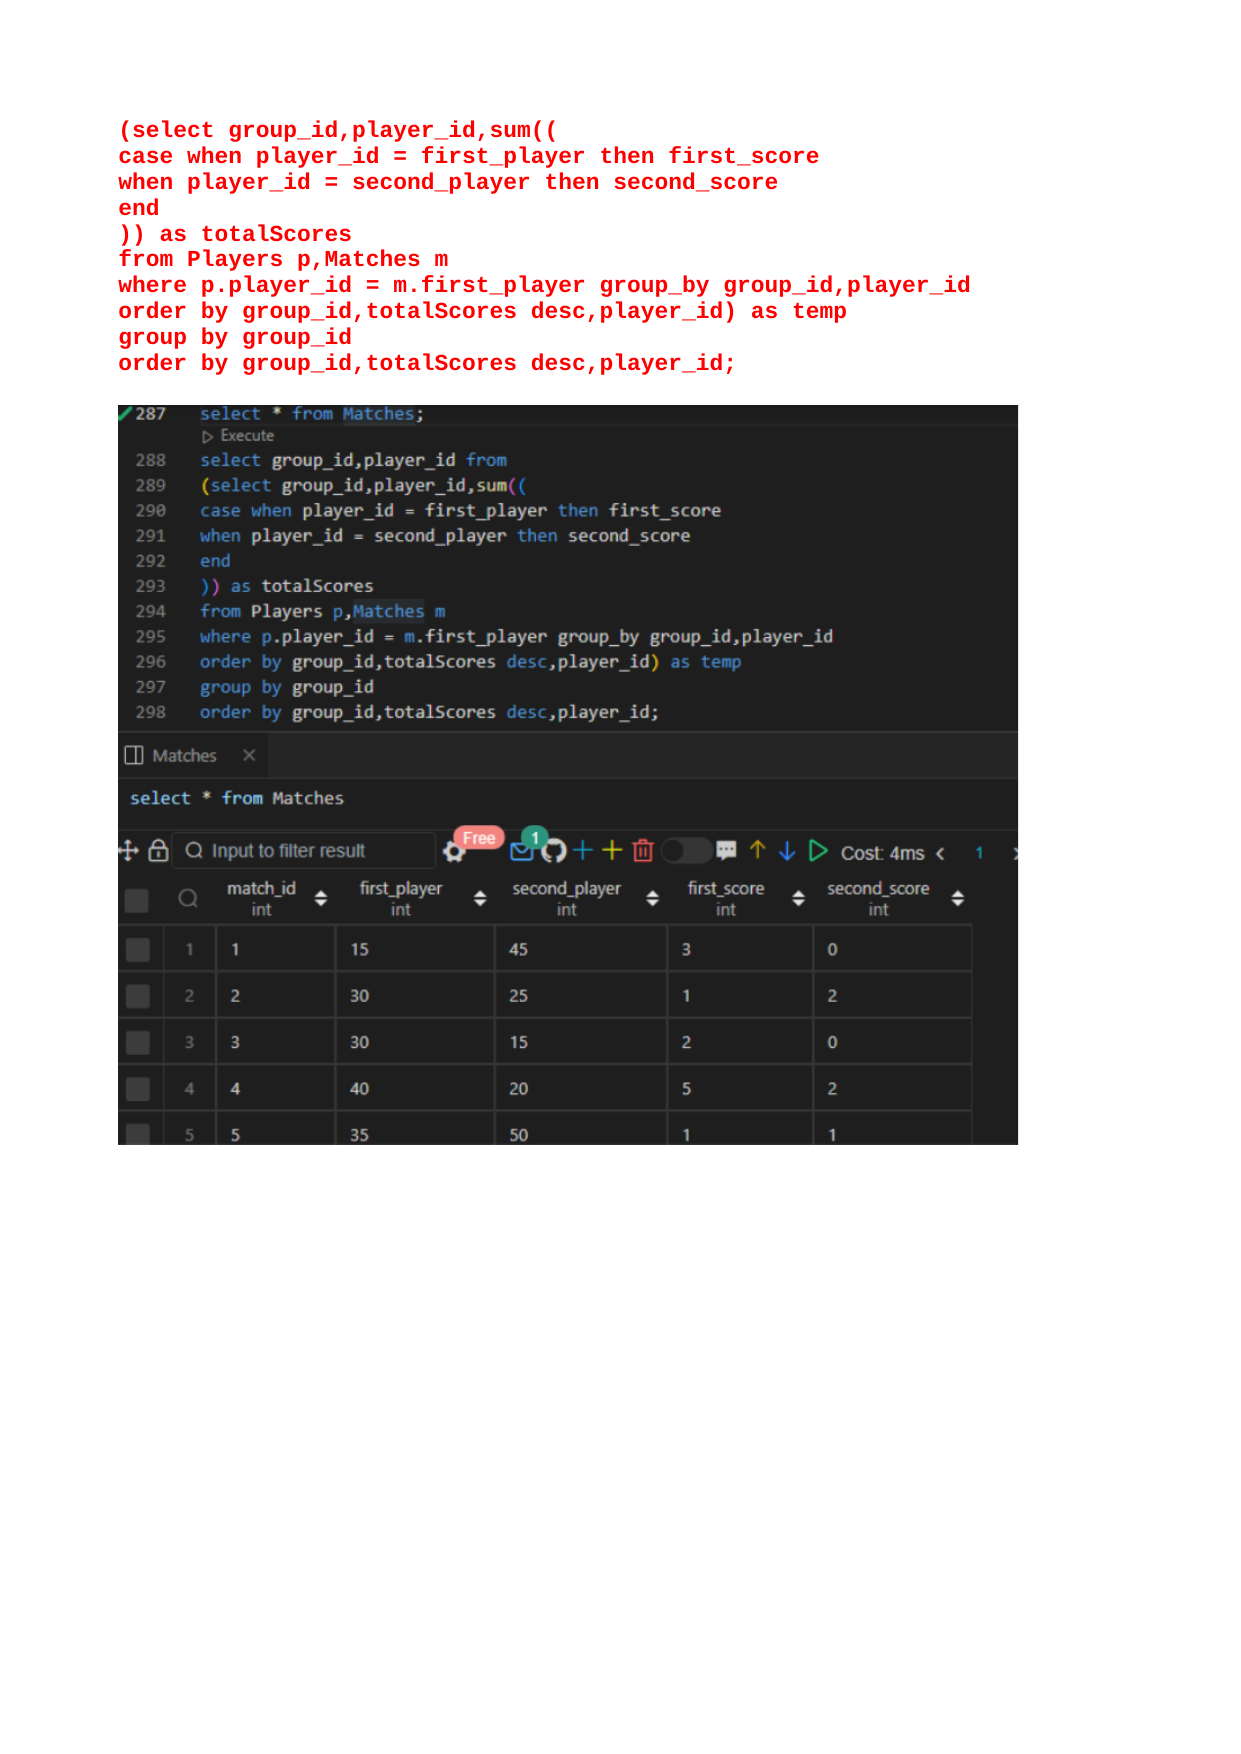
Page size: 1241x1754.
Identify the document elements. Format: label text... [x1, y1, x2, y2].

text (select group_id,player_id,sum(( [118, 118, 1122, 144]
text )) as totalScores [118, 222, 1122, 248]
text where p.player_id = m.first_player group_by group_id,player_id [118, 274, 1122, 300]
text group by group_id [118, 326, 1122, 352]
text from Players p,Matches m [118, 248, 1122, 274]
text when player_id = second_player then second_score [118, 170, 1122, 196]
text end [118, 196, 1122, 222]
text order by group_id,totalScores desc,player_id) as temp [118, 300, 1122, 326]
text order by group_id,totalScores desc,player_id; [118, 352, 1122, 377]
text case when player_id = first_player then first_score [118, 144, 1122, 170]
